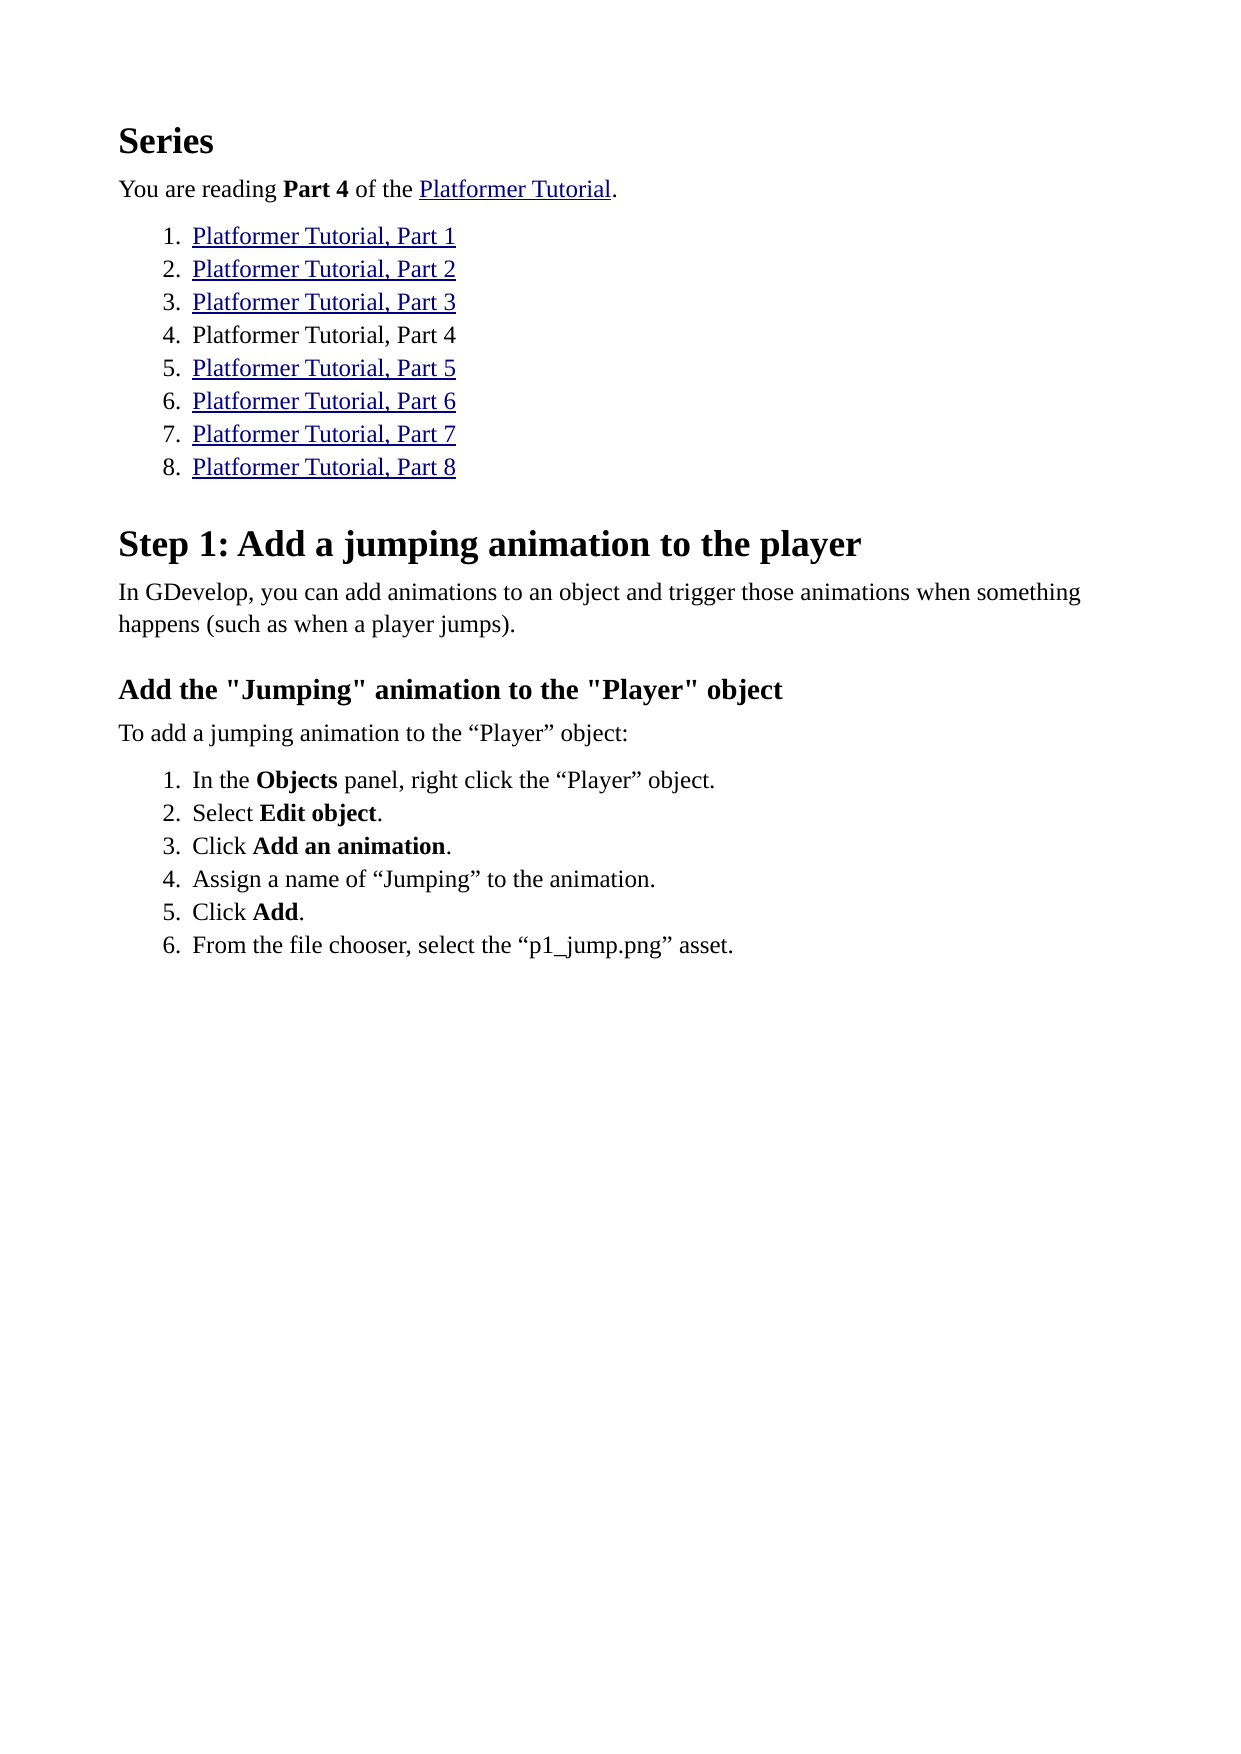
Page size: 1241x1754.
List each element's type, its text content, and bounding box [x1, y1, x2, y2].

list In the Objects panel, right click the “Player” object. [162, 765, 1122, 794]
subtitle Series [118, 118, 1122, 161]
subtitle Step 1: Add a jumping animation to the player [118, 521, 1122, 564]
list Platformer Tutorial, Part 1 [162, 221, 1122, 250]
text To add a jumping animation to the “Player” object: [118, 718, 1122, 747]
text You are reading Part 4 of the Platformer Tutorial. [118, 174, 1122, 202]
list Assign a name of “Jumping” to the animation. [162, 864, 1122, 893]
list Platformer Tutorial, Part 5 [162, 353, 1122, 382]
list Platformer Tutorial, Part 2 [162, 254, 1122, 283]
list Platformer Tutorial, Part 3 [162, 287, 1122, 316]
text In GDevelop, you can add animations to an object and trigger those animations when something happens (such as when a player jumps). [118, 577, 1122, 638]
list Select Edit object. [162, 798, 1122, 827]
subtitle Add the "Jumping" animation to the "Player" object [118, 672, 1122, 705]
list Platformer Tutorial, Part 8 [162, 452, 1122, 481]
list Platformer Tutorial, Part 7 [162, 419, 1122, 448]
list From the file chooser, select the “p1_jump.png” asset. [162, 931, 1122, 959]
list Click Add an animation. [162, 831, 1122, 860]
list Platformer Tutorial, Part 6 [162, 386, 1122, 415]
list Click Add. [162, 897, 1122, 926]
list Platformer Tutorial, Part 4 [162, 320, 1122, 349]
